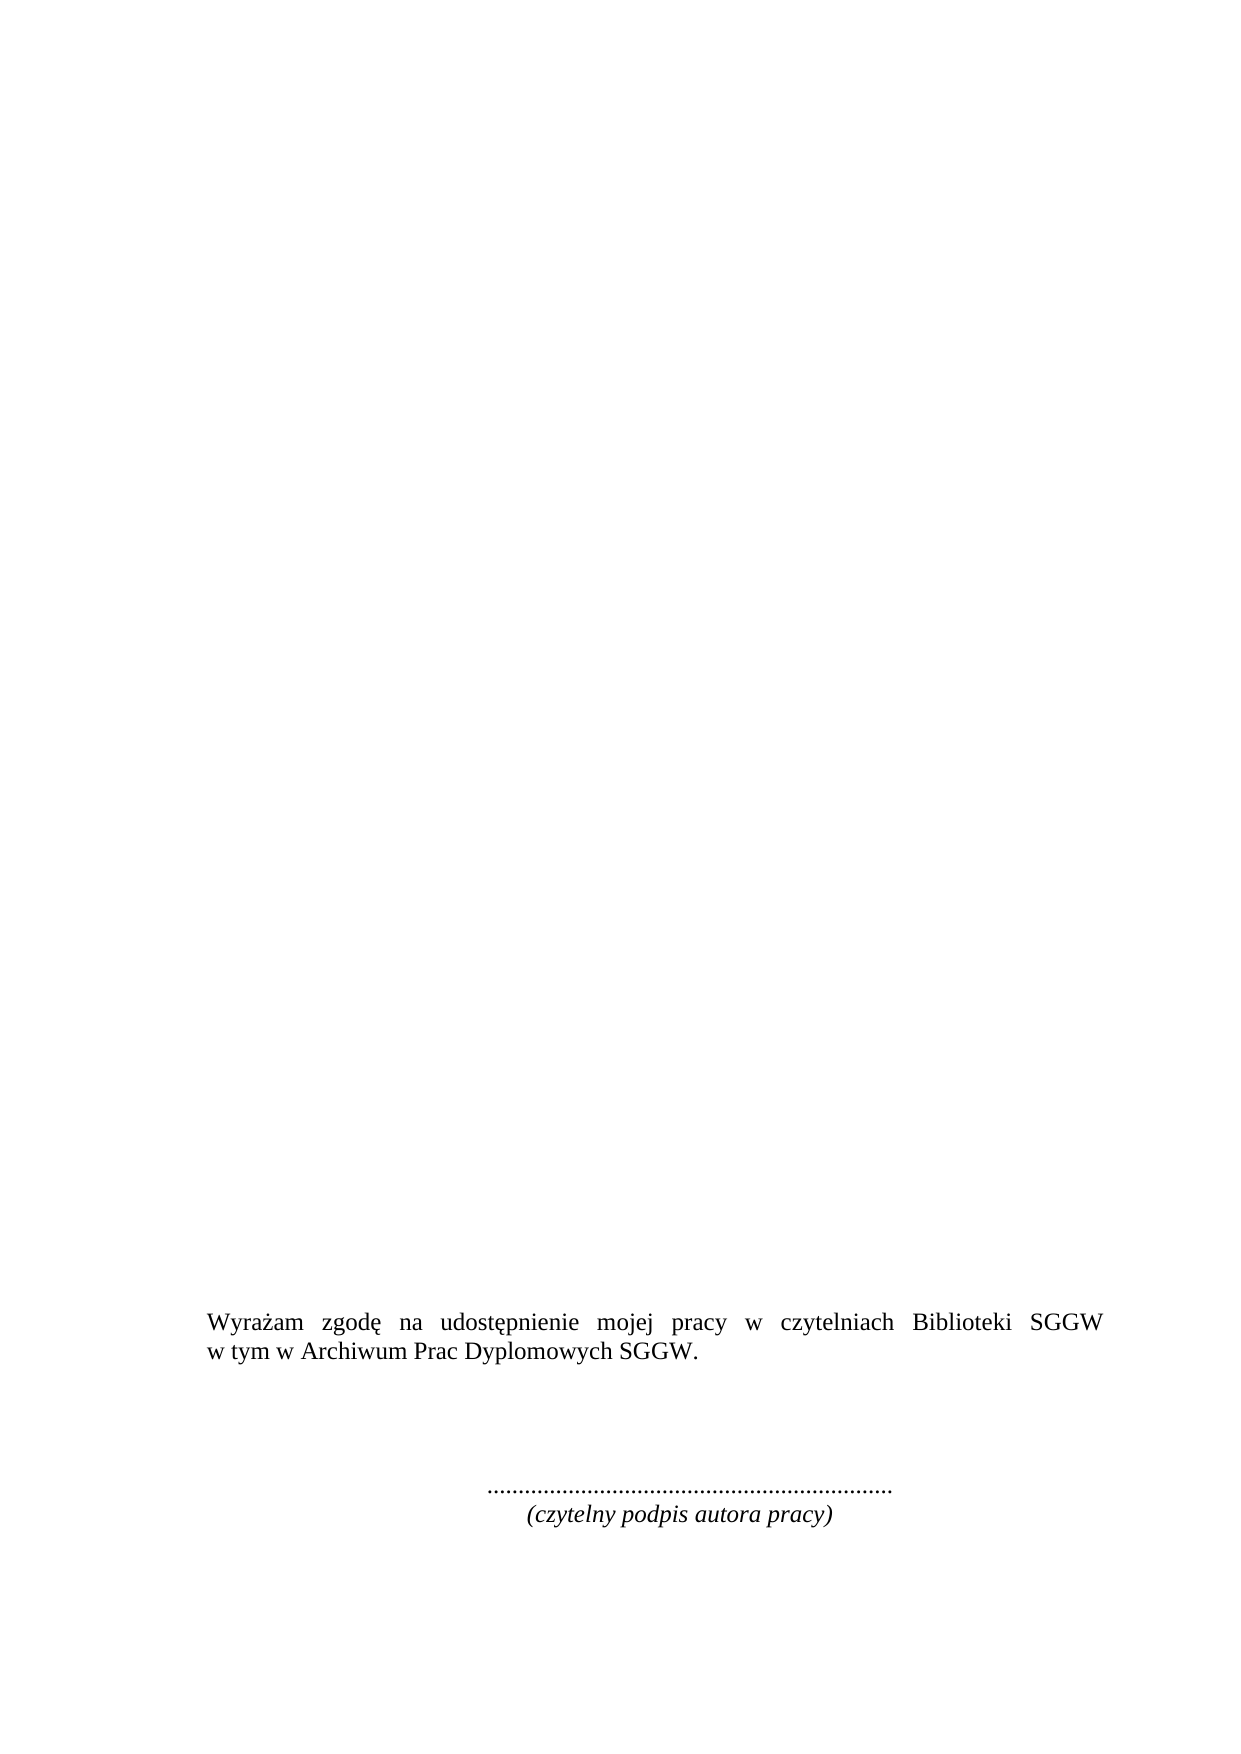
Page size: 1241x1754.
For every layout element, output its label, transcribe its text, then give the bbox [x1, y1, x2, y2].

text ................................................................. [207, 1470, 1122, 1499]
text (czytelny podpis autora pracy) [207, 1499, 1122, 1528]
text Wyrażam zgodę na udostępnienie mojej pracy w czytelniach Biblioteki SGGW w tym w Archiwum Prac Dyplomowych SGGW. [207, 1307, 1122, 1365]
